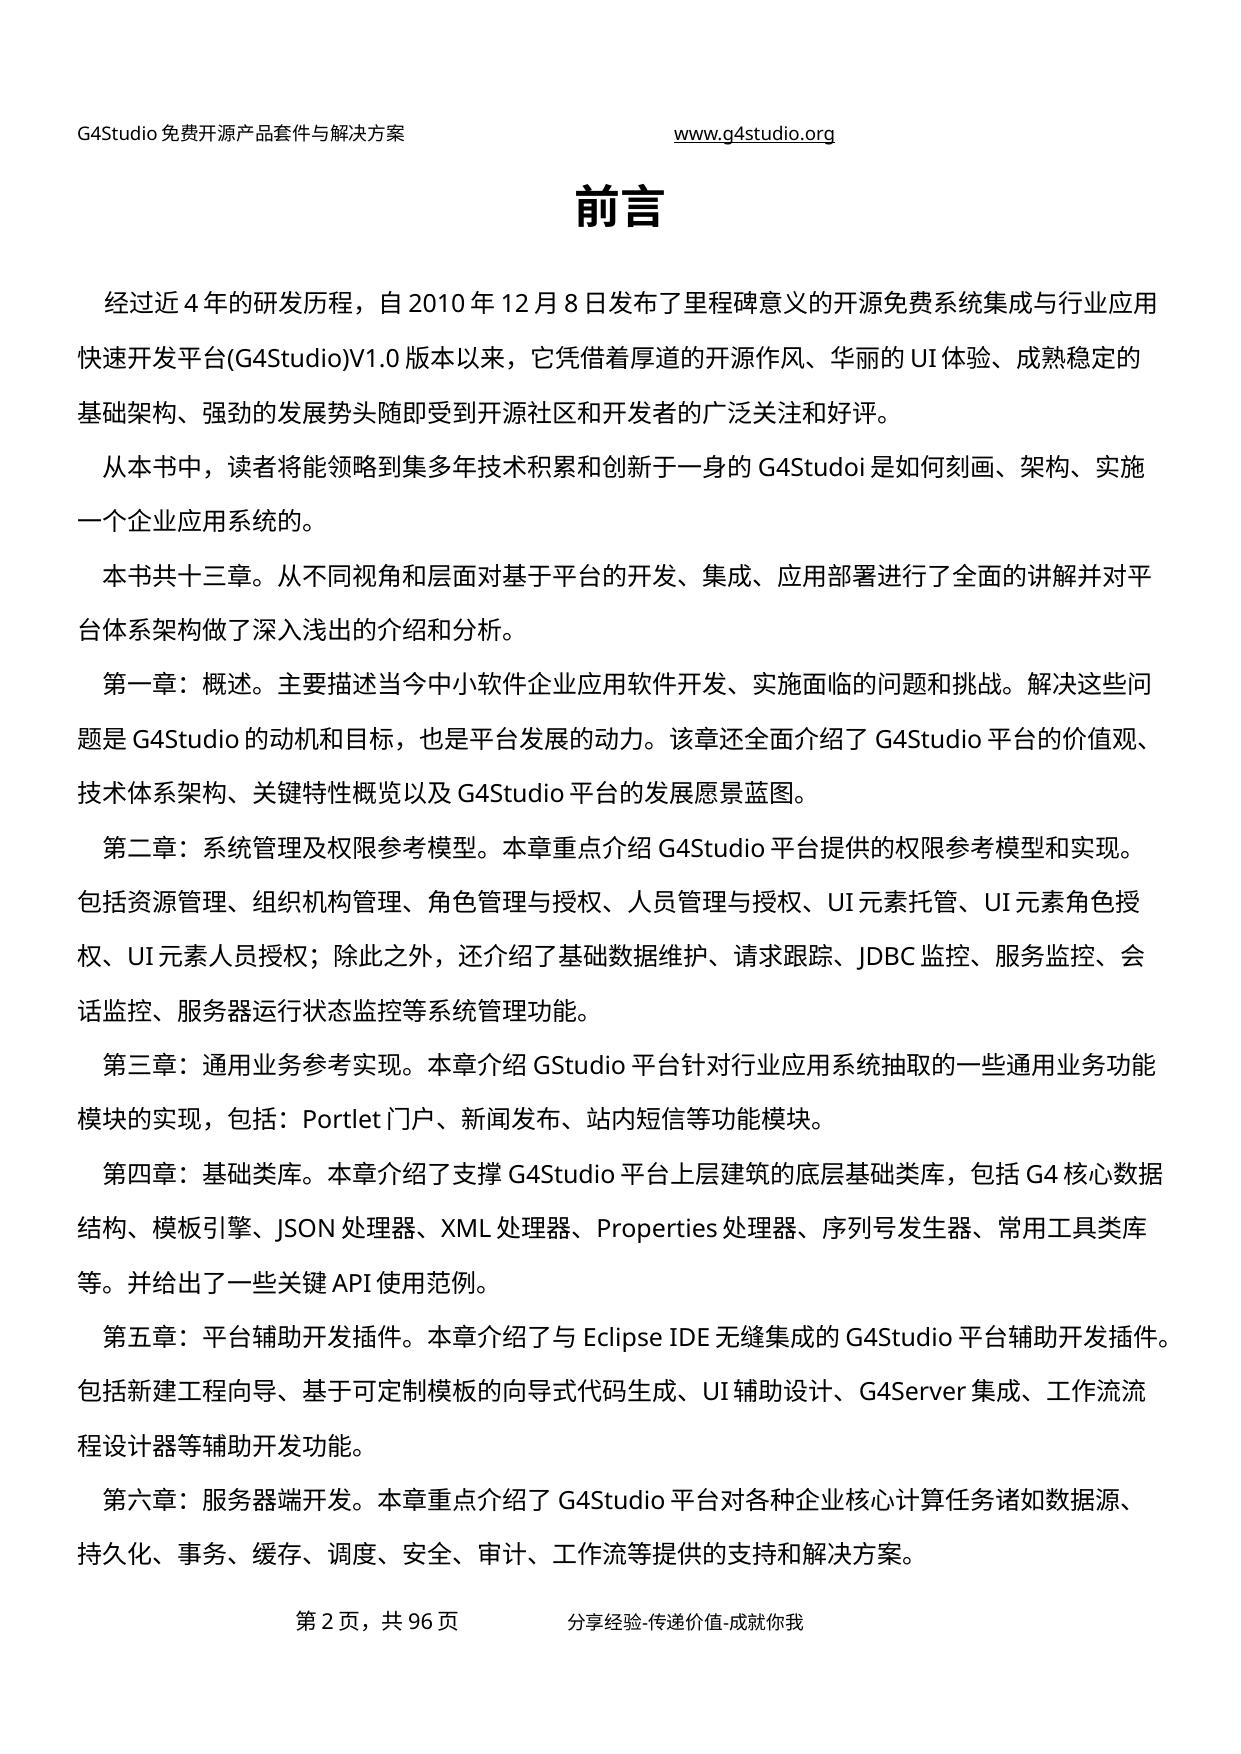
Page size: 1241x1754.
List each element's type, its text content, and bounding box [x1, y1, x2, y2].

text 经过近4年的研发历程，自2010年12月8日发布了里程碑意义的开源免费系统集成与行业应用快速开发平台(G4Studio)V1.0版本以来，它凭借着厚道的开源作风、华丽的UI体验、成熟稳定的基础架构、强劲的发展势头随即受到开源社区和开发者的广泛关注和好评。 从本书中，读者将能领略到集多年技术积累和创新于一身的G4Studoi是如何刻画、架构、实施一个企业应用系统的。 本书共十三章。从不同视角和层面对基于平台的开发、集成、应用部署进行了全面的讲解并对平台体系架构做了深入浅出的介绍和分析。 第一章：概述。主要描述当今中小软件企业应用软件开发、实施面临的问题和挑战。解决这些问题是G4Studio的动机和目标，也是平台发展的动力。该章还全面介绍了G4Studio平台的价值观、技术体系架构、关键特性概览以及G4Studio平台的发展愿景蓝图。 第二章：系统管理及权限参考模型。本章重点介绍G4Studio平台提供的权限参考模型和实现。包括资源管理、组织机构管理、角色管理与授权、人员管理与授权、UI元素托管、UI元素角色授权、UI元素人员授权；除此之外，还介绍了基础数据维护、请求跟踪、JDBC监控、服务监控、会话监控、服务器运行状态监控等系统管理功能。 第三章：通用业务参考实现。本章介绍GStudio平台针对行业应用系统抽取的一些通用业务功能模块的实现，包括：Portlet门户、新闻发布、站内短信等功能模块。 第四章：基础类库。本章介绍了支撑G4Studio平台上层建筑的底层基础类库，包括G4核心数据结构、模板引擎、JSON处理器、XML处理器、Properties处理器、序列号发生器、常用工具类库等。并给出了一些关键API使用范例。 第五章：平台辅助开发插件。本章介绍了与Eclipse IDE无缝集成的G4Studio平台辅助开发插件。包括新建工程向导、基于可定制模板的向导式代码生成、UI辅助设计、G4Server集成、工作流流程设计器等辅助开发功能。 第六章：服务器端开发。本章重点介绍了G4Studio平台对各种企业核心计算任务诸如数据源、持久化、事务、缓存、调度、安全、审计、工作流等提供的支持和解决方案。 第七章：富浏览器端开发。本章介绍了G4Studio平台以浏览器作为富客户端界面展示层使用到的一些技术和开发方法。详细讲解了ExtJS UI库，G4UI自定义JSP标签库和其它诸如报表、图表、Applet、Active控件等界面展示层开发技术。 第八章：门户网站配置与开发。G4Studio平台不但提供了行业应用系统的开发而且也对传统的Web门户网站提供了支持。本章专门介绍了如何使用G4Studio平台封装建站组件和预设网站模块快速的配置和开发出一个传统Web门户网站。 第九章：富桌面客户端开发。本章介绍了G4Studio平台客户端双兼容架构的另外一种界面展示技术：基于SWT/JFace图形库和EclipseRCP机制的富桌面客户端的相关技术原理和开发方法。 第十章：标准范例系统解读。平台提供了丰富的实例，通过这些例子，大家可以快速的上手开发和应用，同时也是日常开发中最好的参考和学习的资源。 第十一章：综合案例实战。本章以一个药店零售管理信息系统作为一个虚拟的应用场景。演示了如何使用G4Studio平台进行建模、开发和部署以及运维监控的完整过程。 第十二章：相关专题报告。本章以离散的专题形式对G4Studio平台研发过程中的一些核心关键技术课题以及JavaEE生态圈的各种高级话题进行讨论和分享。旨在帮助大家更深入的了解G4Studio平台系统架构以及更好的更优雅的将其应用在各种复杂的JavaEE企业计算环境中。 本书最后的附录中给出了一些非常实用的文档。其中包括：系统规划建议及编码规范、常见问答(FAQ)、日常开发手记等。 本书面向的主要读者是广大的G4Studio平台用户群以及企业应用系统架构师、CIO、CTO、软件开发相关技术人员。当然，本书对计算机科学与技术相关专业的同学以及计算机软件技术爱好者也有一定帮助和参考价值，因为本书包含了理论与实践的完美结合。 G4Studio是一个生命力及其旺盛的平台，在广大用户群的支持和帮助下在不断的成长和完善。随着平台的改进和新版本的发布，本书内容也会随之调整。您可以通过如下的《G4Studio技术白皮书》下载/更新永久有效中转链接来获取本书的实时最新版本。(点此更新) 由于作者时间精力以及水平有限，书中内容和观点错漏之处在所难免，恳请读者见谅。如果您对本书或G4Studio平台有什么意见和建议请到本书互动交流贴跟帖留言，我将第一时间和大家在线交流与解答。(点此访问本书互动交流贴) [77, 281, 1163, 1571]
subtitle 前言 [77, 175, 1163, 237]
